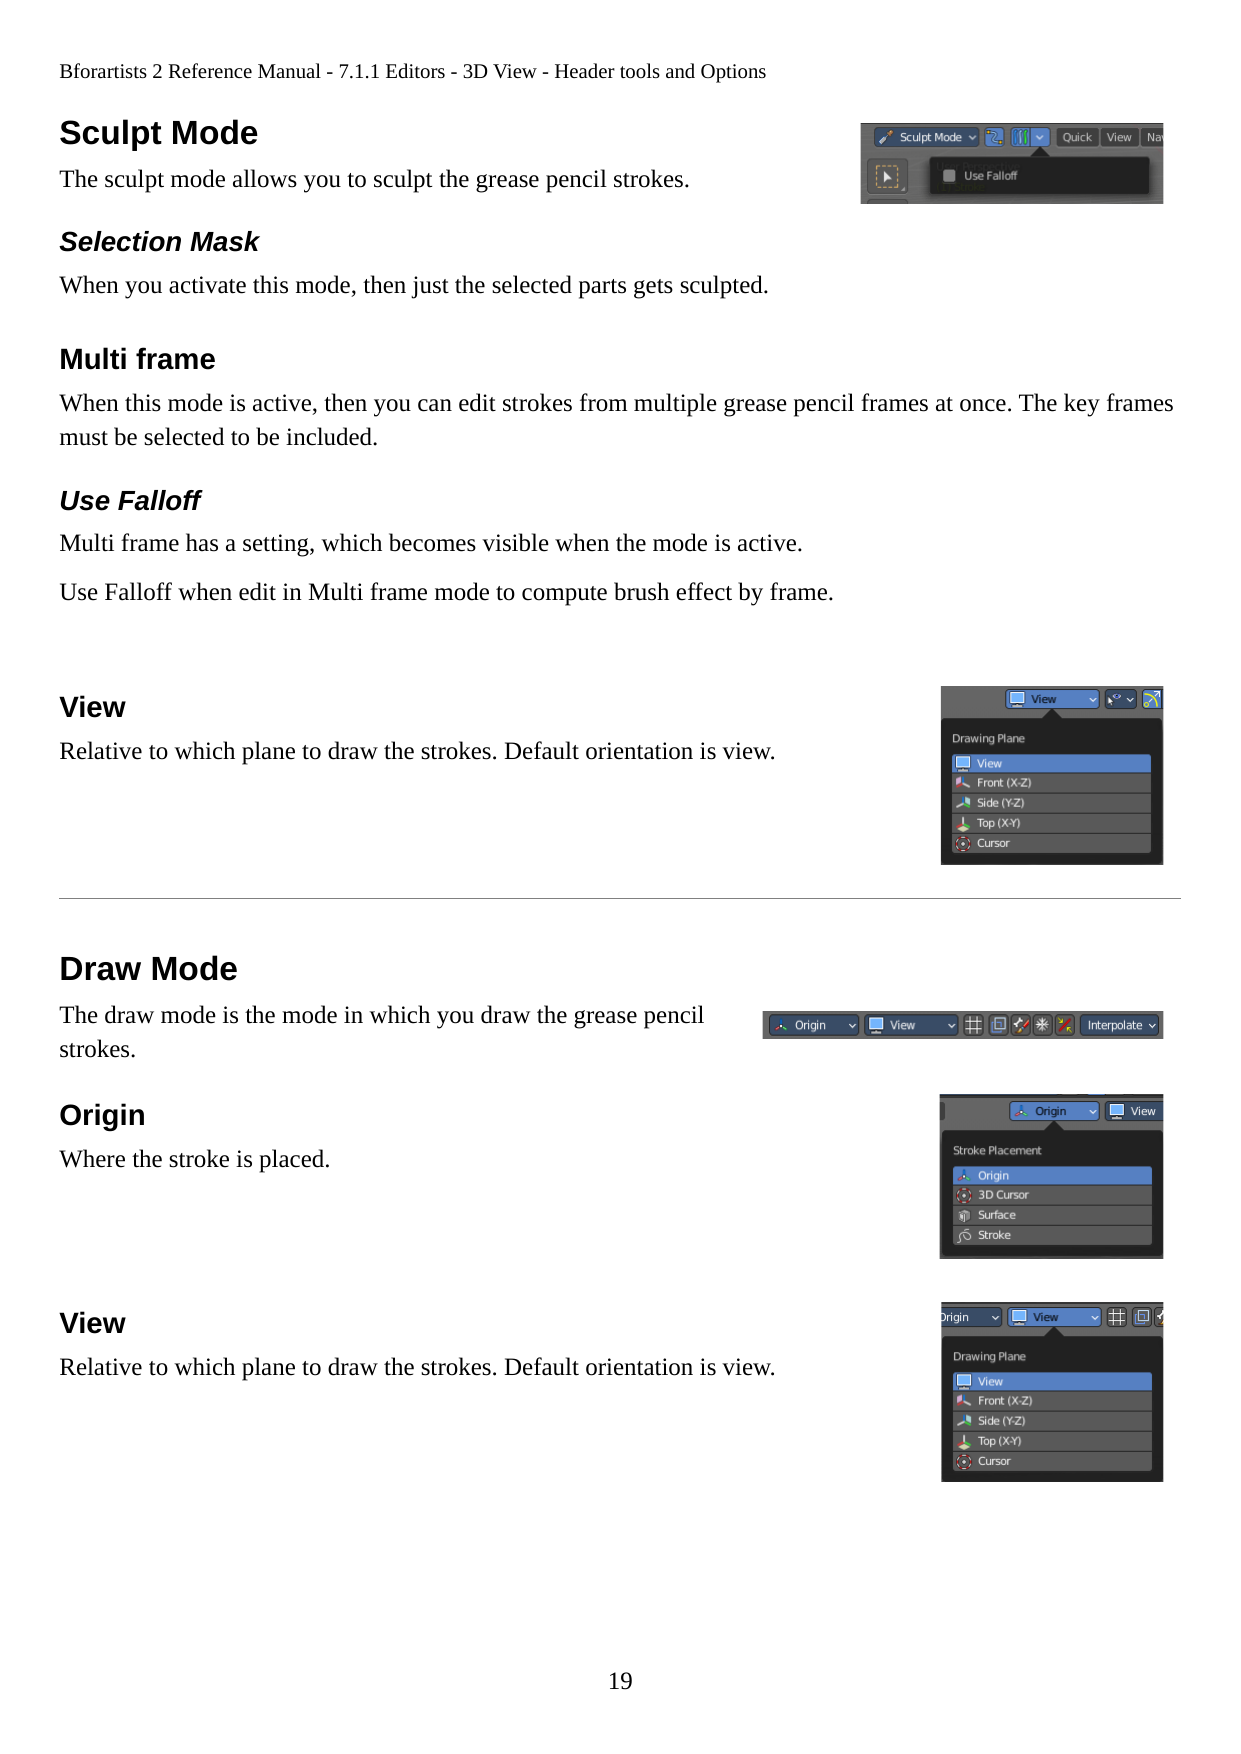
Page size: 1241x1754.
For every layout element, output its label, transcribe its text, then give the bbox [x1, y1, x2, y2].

text When you activate this mode, then just the selected parts gets sculpted. [59, 270, 1181, 298]
text Multi frame has a setting, which becomes visible when the mode is active. [59, 528, 1181, 557]
subtitle Selection Mask [59, 225, 1181, 257]
subtitle Draw Mode [59, 949, 1181, 987]
text The sculpt mode allows you to sculpt the grease pencil strokes. [59, 164, 860, 192]
text Where the stroke is placed. [59, 1144, 939, 1173]
picture [762, 1011, 1164, 1039]
picture [940, 686, 1164, 865]
subtitle Origin [59, 1098, 939, 1132]
subtitle Multi frame [59, 342, 1181, 376]
subtitle View [59, 690, 940, 724]
subtitle View [59, 1306, 941, 1340]
picture [941, 1302, 1164, 1482]
subtitle [1164, 690, 1181, 724]
subtitle Use Falloff [59, 484, 1181, 516]
text The draw mode is the mode in which you draw the grease pencil strokes. [59, 1000, 1181, 1063]
text Use Falloff when edit in Multi frame mode to compute brush effect by frame. [59, 577, 1181, 606]
text Relative to which plane to draw the strokes. Default orientation is view. [59, 736, 940, 765]
text Relative to which plane to draw the strokes. Default orientation is view. [59, 1352, 941, 1381]
subtitle [1164, 1306, 1181, 1340]
picture [939, 1094, 1164, 1259]
text When this mode is active, then you can edit strokes from multiple grease pencil frames at once. The key frames must be selected to be included. [59, 388, 1181, 451]
subtitle Sculpt Mode [59, 113, 1181, 151]
picture [860, 123, 1164, 204]
subtitle [1164, 1098, 1181, 1132]
